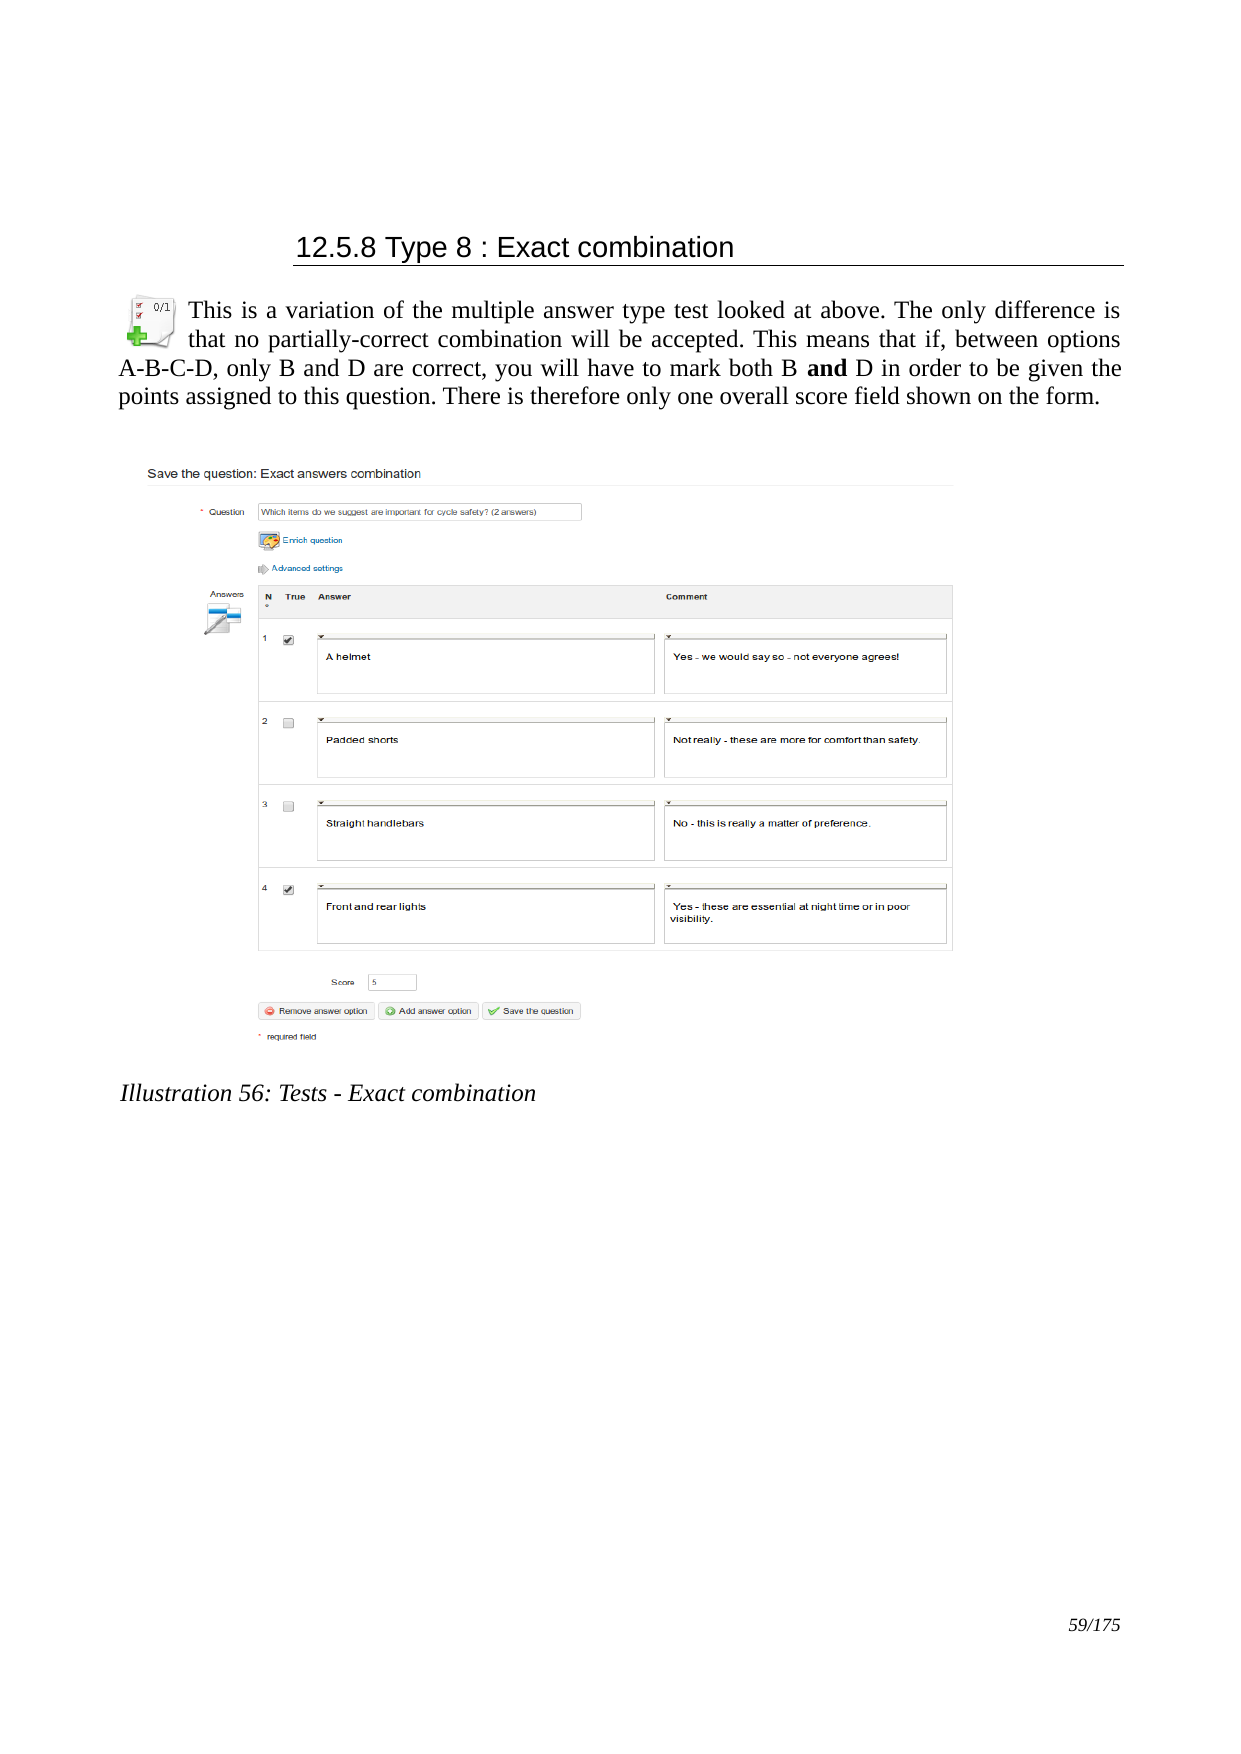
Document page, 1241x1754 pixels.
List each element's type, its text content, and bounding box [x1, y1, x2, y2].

picture [136, 462, 976, 1044]
text Illustration 56: Tests - Exact combination [120, 1078, 1120, 1104]
text This is a variation of the multiple answer type test looked at above. The only difference is that no partially-correct combination will be accepted. This means that if, between options A-B-C-D, only B and D are correct, you will have to mark both B and D in order to be given the points assigned to this question. There is therefore only one overall score field shown on the form. [118, 295, 1122, 410]
subtitle Type 8 : Exact combination [293, 230, 1124, 265]
picture [117, 290, 177, 350]
